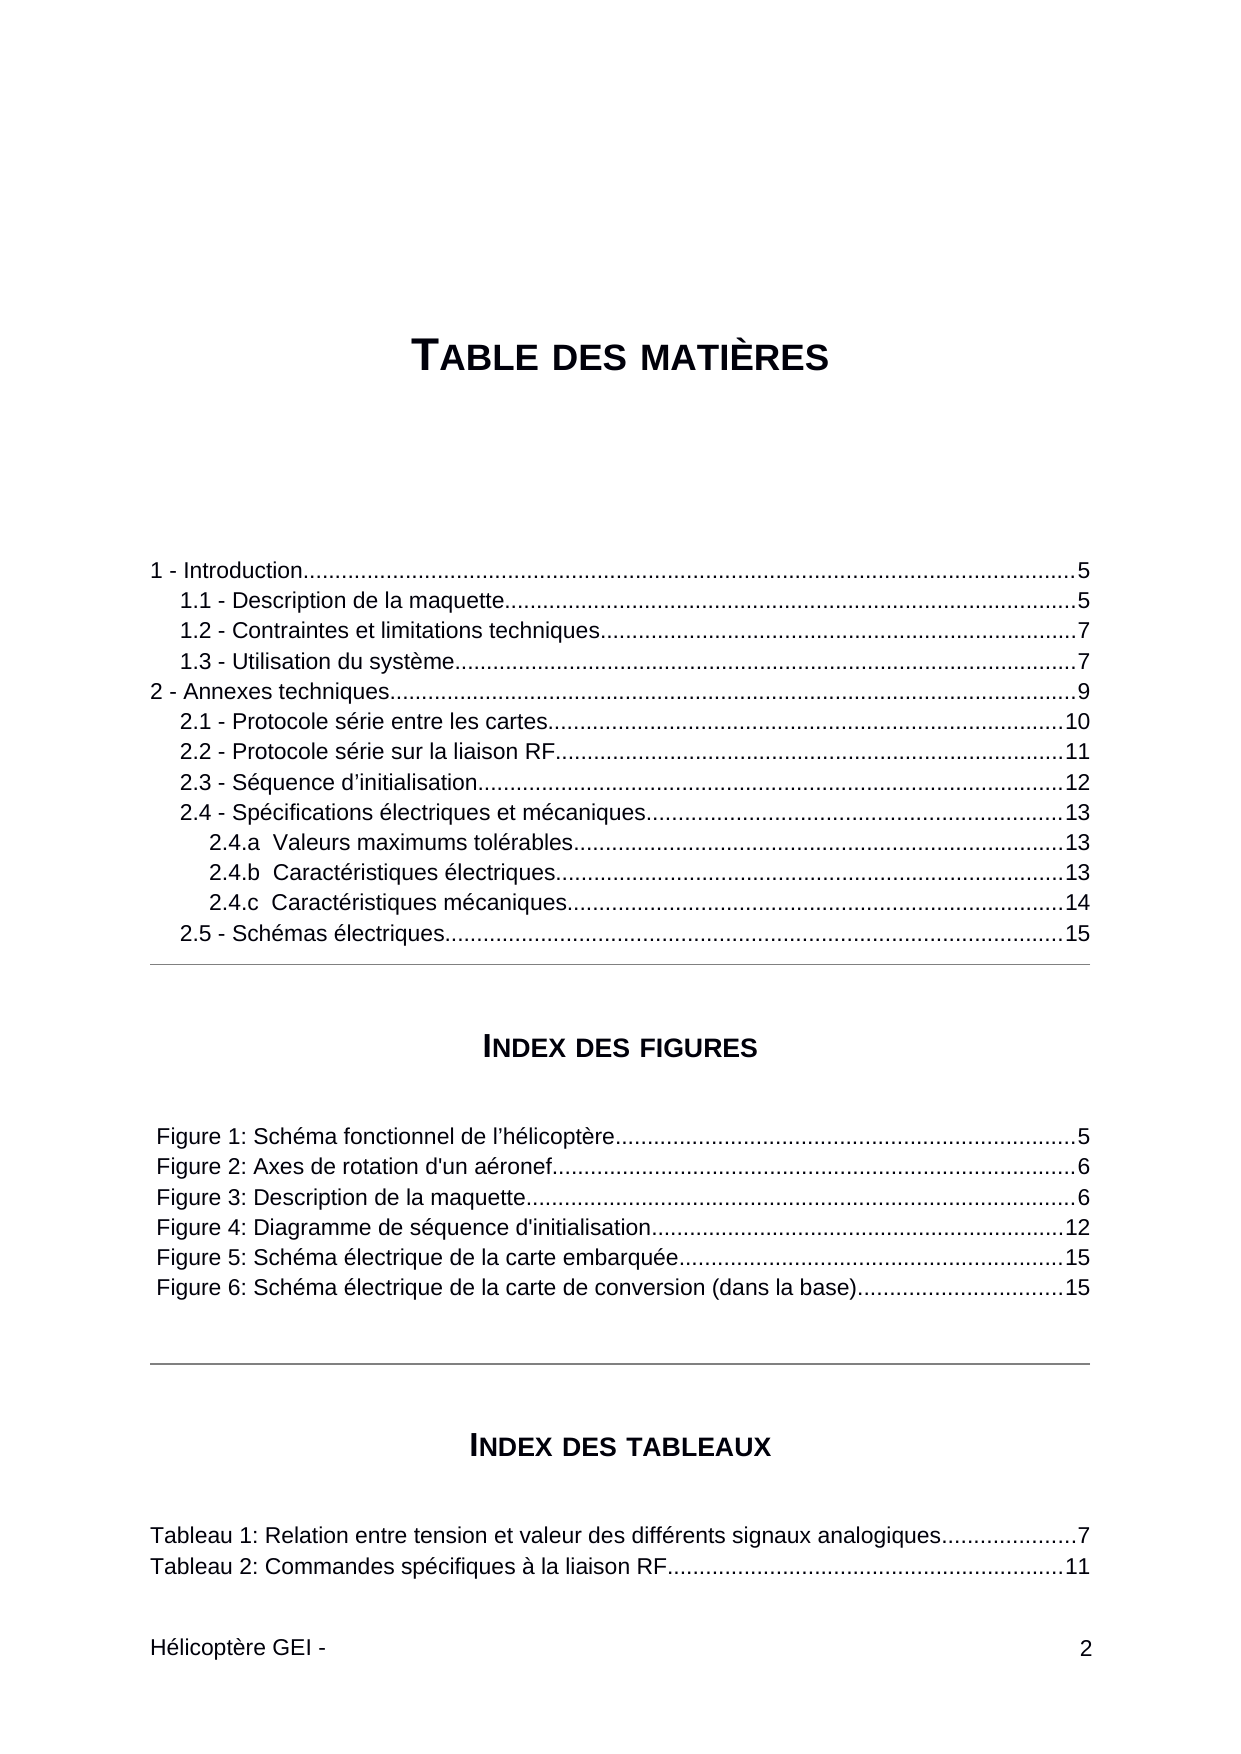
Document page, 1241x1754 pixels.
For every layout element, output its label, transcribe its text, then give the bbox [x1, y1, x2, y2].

text 2.1 - Protocole série entre les cartes 10 [179, 708, 1090, 734]
subtitle Index des figures [150, 1026, 1090, 1064]
text 1 - Introduction 5 [150, 557, 1090, 583]
text 1.1 - Description de la maquette 5 [179, 587, 1090, 614]
text Figure 1: Schéma fonctionnel de l’hélicoptère 5 [150, 1123, 1090, 1149]
text Tableau 1: Relation entre tension et valeur des différents signaux analogiques 7 [150, 1522, 1090, 1549]
text Figure 4: Diagramme de séquence d'initialisation 12 [150, 1214, 1090, 1240]
text 1.2 - Contraintes et limitations techniques 7 [179, 617, 1090, 644]
text 2.2 - Protocole série sur la liaison RF 11 [179, 738, 1090, 765]
text Figure 6: Schéma électrique de la carte de conversion (dans la base) 15 [150, 1274, 1090, 1301]
subtitle Table des matières [150, 327, 1090, 380]
text 2.4 - Spécifications électriques et mécaniques 13 [179, 799, 1090, 825]
text 2.3 - Séquence d’initialisation 12 [179, 768, 1090, 795]
text 1.3 - Utilisation du système 7 [179, 648, 1090, 674]
text Figure 3: Description de la maquette 6 [150, 1183, 1090, 1210]
text 2 - Annexes techniques 9 [150, 678, 1090, 704]
text Figure 5: Schéma électrique de la carte embarquée 15 [150, 1244, 1090, 1270]
text Tableau 2: Commandes spécifiques à la liaison RF 11 [150, 1553, 1090, 1579]
text 2.4.c Caractéristiques mécaniques 14 [209, 889, 1090, 916]
text 2.4.b Caractéristiques électriques 13 [209, 859, 1090, 886]
text 2.5 - Schémas électriques 15 [179, 919, 1090, 946]
subtitle Index des tableaux [150, 1425, 1090, 1463]
text 2.4.a Valeurs maximums tolérables 13 [209, 829, 1090, 855]
text Figure 2: Axes de rotation d'un aéronef 6 [150, 1153, 1090, 1180]
